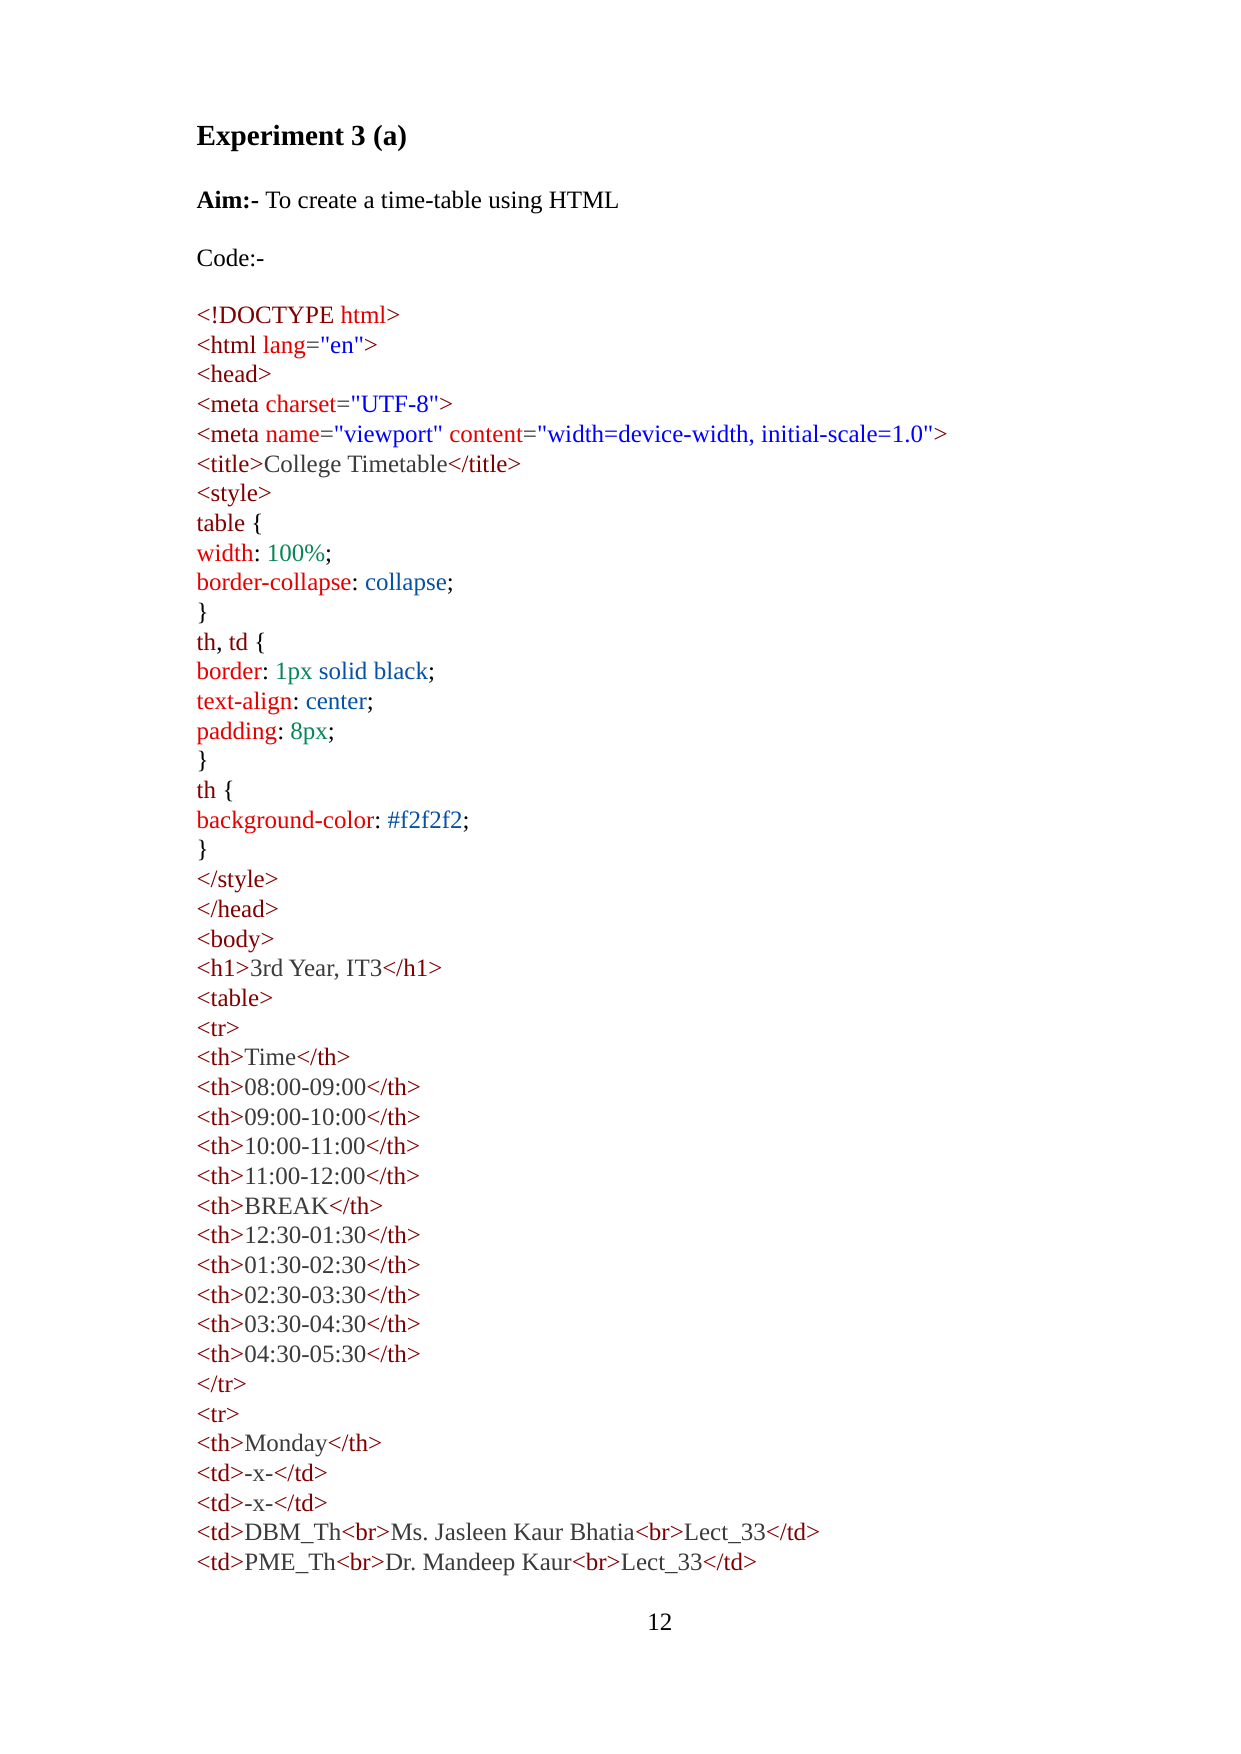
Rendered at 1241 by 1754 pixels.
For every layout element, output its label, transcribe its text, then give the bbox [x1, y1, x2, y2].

text <td>-x-</td> [196, 1487, 1122, 1516]
text padding: 8px; [196, 715, 1122, 744]
text Aim:- To create a time-table using HTML [196, 185, 1122, 214]
text width: 100%; [196, 537, 1122, 566]
text } [196, 744, 1122, 774]
text <th>04:30-05:30</th> [196, 1338, 1122, 1368]
text <meta name="viewport" content="width=device-width, initial-scale=1.0"> [196, 418, 1122, 448]
text <html lang="en"> [196, 329, 1122, 359]
text border: 1px solid black; [196, 656, 1122, 685]
text </tr> [196, 1368, 1122, 1398]
text text-align: center; [196, 685, 1122, 715]
text <th>Monday</th> [196, 1427, 1122, 1457]
text <th>12:30-01:30</th> [196, 1219, 1122, 1249]
text <body> [196, 923, 1122, 952]
text border-collapse: collapse; [196, 566, 1122, 596]
text <!DOCTYPE html> [196, 300, 1122, 329]
text Code:- [196, 243, 1122, 271]
text <h1>3rd Year, IT3</h1> [196, 952, 1122, 982]
text <th>02:30-03:30</th> [196, 1279, 1122, 1309]
text <meta charset="UTF-8"> [196, 388, 1122, 418]
text <th>01:30-02:30</th> [196, 1249, 1122, 1279]
text <style> [196, 477, 1122, 507]
text <tr> [196, 1398, 1122, 1427]
text <th>03:30-04:30</th> [196, 1309, 1122, 1338]
text th { [196, 774, 1122, 804]
text <head> [196, 359, 1122, 388]
text <td>-x-</td> [196, 1457, 1122, 1487]
text <tr> [196, 1012, 1122, 1041]
text <td>PME_Th<br>Dr. Mandeep Kaur<br>Lect_33</td> [196, 1546, 1122, 1576]
text <title>College Timetable</title> [196, 448, 1122, 477]
text <th>BREAK</th> [196, 1190, 1122, 1219]
text table { [196, 507, 1122, 537]
text Experiment 3 (a) [196, 118, 1122, 152]
text } [196, 596, 1122, 626]
text <table> [196, 982, 1122, 1012]
text <th>09:00-10:00</th> [196, 1101, 1122, 1131]
text th, td { [196, 626, 1122, 656]
text </style> [196, 863, 1122, 893]
text <td>DBM_Th<br>Ms. Jasleen Kaur Bhatia<br>Lect_33</td> [196, 1516, 1122, 1546]
text } [196, 834, 1122, 863]
text <th>11:00-12:00</th> [196, 1160, 1122, 1190]
text </head> [196, 893, 1122, 923]
text <th>Time</th> [196, 1041, 1122, 1071]
text <th>10:00-11:00</th> [196, 1131, 1122, 1160]
text <th>08:00-09:00</th> [196, 1071, 1122, 1101]
text background-color: #f2f2f2; [196, 804, 1122, 834]
